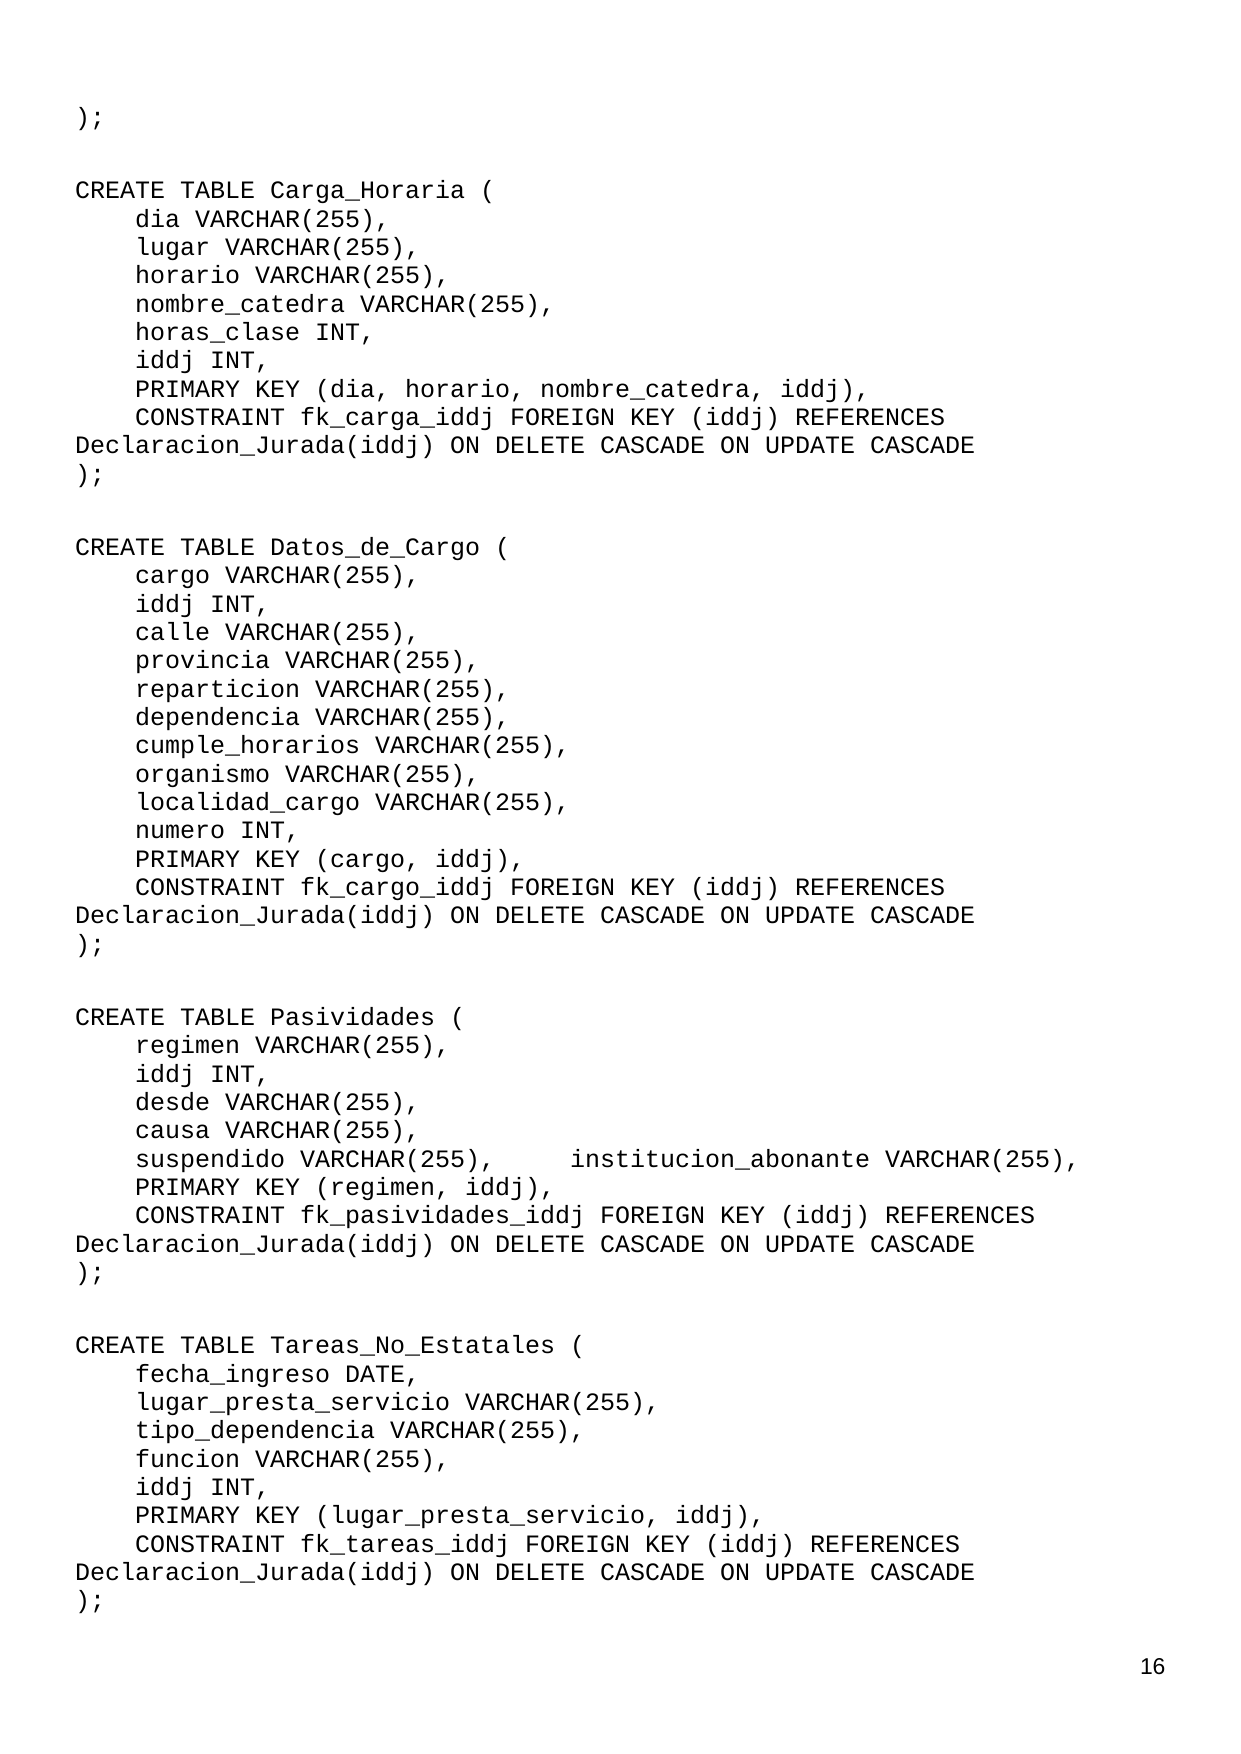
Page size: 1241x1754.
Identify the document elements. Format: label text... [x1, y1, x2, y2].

text cumple_horarios VARCHAR(255), [75, 733, 1165, 761]
text iddj INT, [75, 1061, 1165, 1089]
text CREATE TABLE Datos_de_Cargo ( [75, 534, 1165, 563]
text tipo_dependencia VARCHAR(255), [75, 1418, 1165, 1446]
text causa VARCHAR(255), [75, 1118, 1165, 1146]
text dia VARCHAR(255), [75, 206, 1165, 234]
text reparticion VARCHAR(255), [75, 676, 1165, 704]
text ); [75, 461, 1165, 489]
text lugar_presta_servicio VARCHAR(255), [75, 1389, 1165, 1418]
text calle VARCHAR(255), [75, 619, 1165, 648]
text horario VARCHAR(255), [75, 263, 1165, 291]
text CREATE TABLE Carga_Horaria ( [75, 178, 1165, 206]
text cargo VARCHAR(255), [75, 563, 1165, 591]
text PRIMARY KEY (regimen, iddj), [75, 1174, 1165, 1203]
text fecha_ingreso DATE, [75, 1361, 1165, 1389]
text PRIMARY KEY (lugar_presta_servicio, iddj), [75, 1503, 1165, 1531]
text suspendido VARCHAR(255), institucion_abonante VARCHAR(255), [75, 1146, 1165, 1174]
text iddj INT, [75, 591, 1165, 619]
text funcion VARCHAR(255), [75, 1446, 1165, 1474]
text CONSTRAINT fk_tareas_iddj FOREIGN KEY (iddj) REFERENCES Declaracion_Jurada(iddj) ON DELETE CASCADE ON UPDATE CASCADE [75, 1531, 1165, 1588]
text provincia VARCHAR(255), [75, 648, 1165, 676]
text numero INT, [75, 818, 1165, 846]
text localidad_cargo VARCHAR(255), [75, 789, 1165, 818]
text iddj INT, [75, 348, 1165, 376]
text organismo VARCHAR(255), [75, 761, 1165, 789]
text lugar VARCHAR(255), [75, 234, 1165, 263]
text dependencia VARCHAR(255), [75, 704, 1165, 733]
text ); [75, 104, 1165, 133]
text PRIMARY KEY (dia, horario, nombre_catedra, iddj), [75, 376, 1165, 404]
text ); [75, 931, 1165, 959]
text CONSTRAINT fk_cargo_iddj FOREIGN KEY (iddj) REFERENCES Declaracion_Jurada(iddj) ON DELETE CASCADE ON UPDATE CASCADE [75, 874, 1165, 931]
text horas_clase INT, [75, 319, 1165, 348]
text ); [75, 1588, 1165, 1616]
text regimen VARCHAR(255), [75, 1033, 1165, 1061]
text iddj INT, [75, 1474, 1165, 1503]
text CREATE TABLE Tareas_No_Estatales ( [75, 1333, 1165, 1361]
text CREATE TABLE Pasividades ( [75, 1004, 1165, 1033]
text nombre_catedra VARCHAR(255), [75, 291, 1165, 319]
text CONSTRAINT fk_pasividades_iddj FOREIGN KEY (iddj) REFERENCES Declaracion_Jurada(iddj) ON DELETE CASCADE ON UPDATE CASCADE [75, 1203, 1165, 1259]
text CONSTRAINT fk_carga_iddj FOREIGN KEY (iddj) REFERENCES Declaracion_Jurada(iddj) ON DELETE CASCADE ON UPDATE CASCADE [75, 404, 1165, 461]
text ); [75, 1259, 1165, 1288]
text desde VARCHAR(255), [75, 1089, 1165, 1118]
text PRIMARY KEY (cargo, iddj), [75, 846, 1165, 874]
